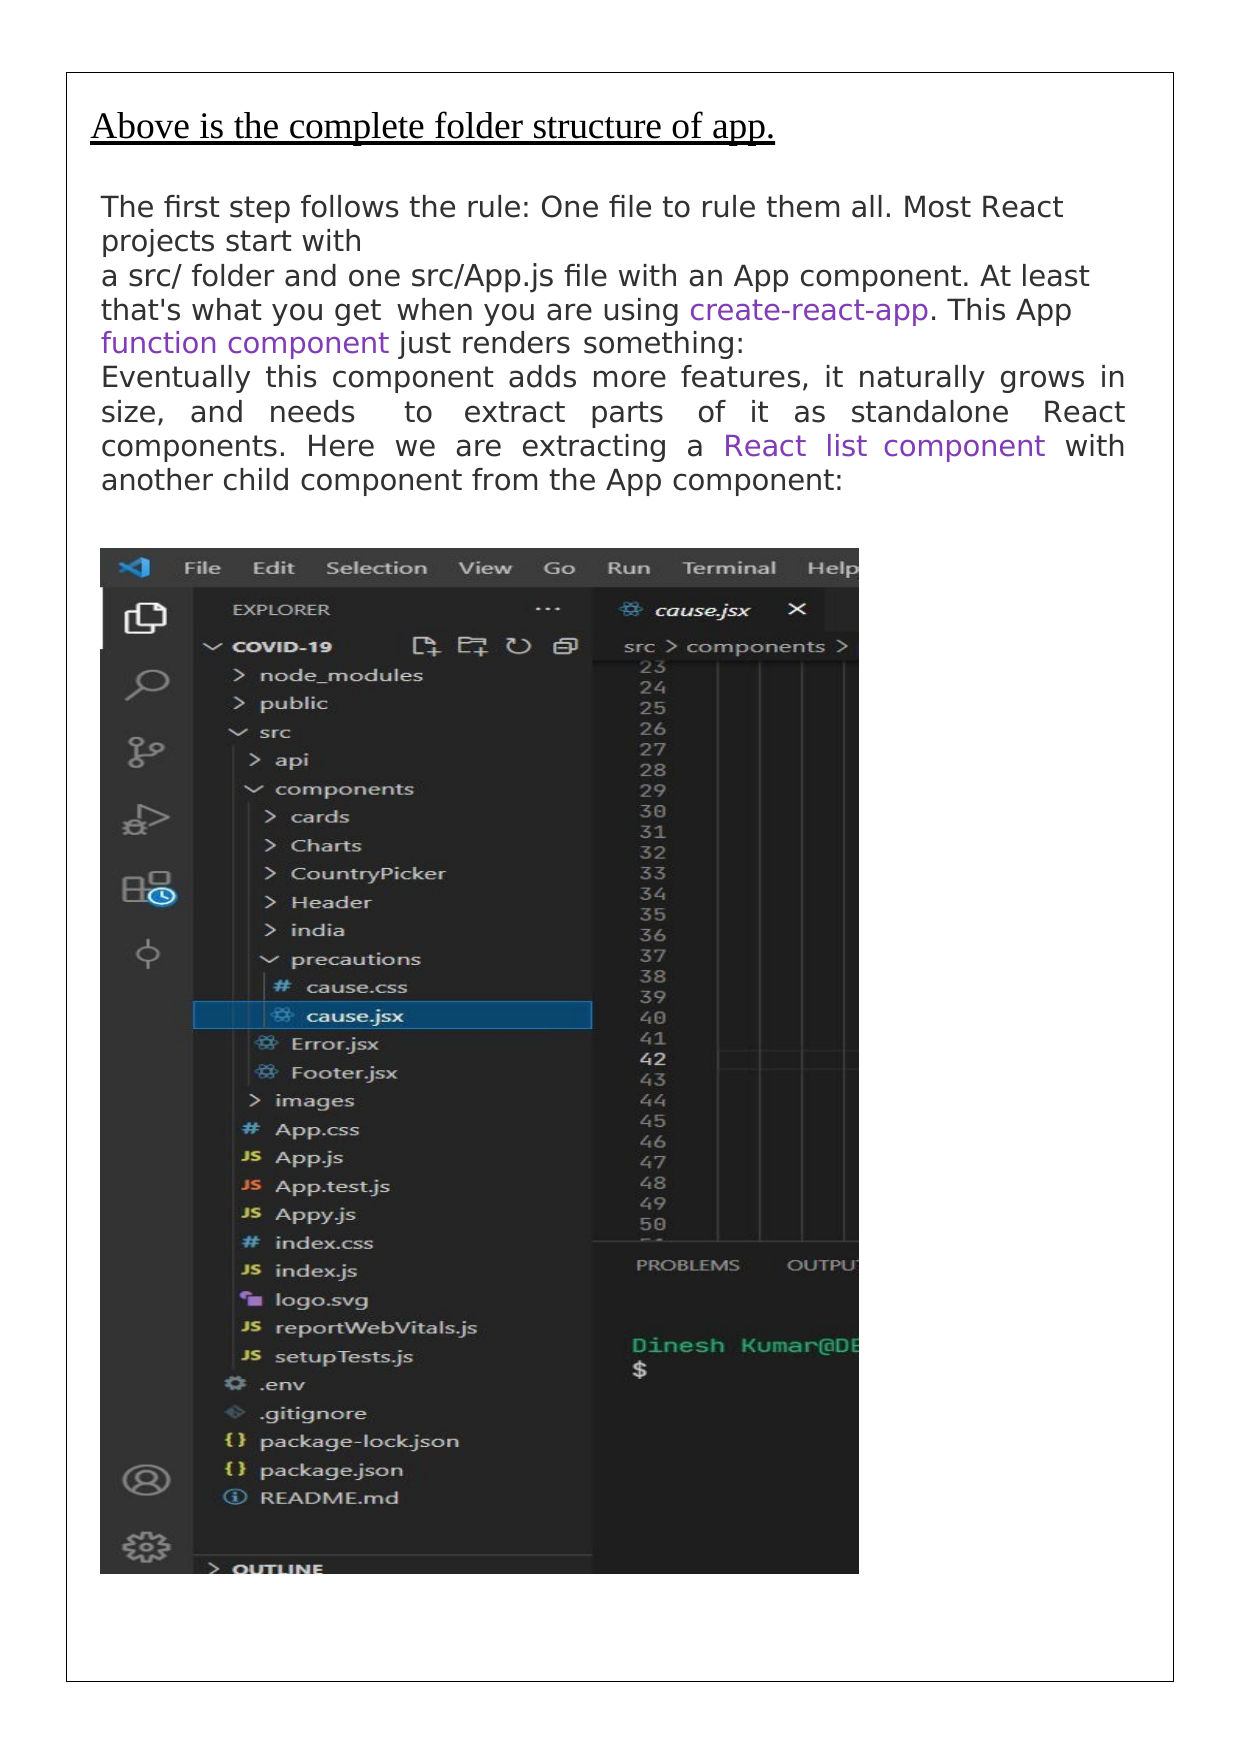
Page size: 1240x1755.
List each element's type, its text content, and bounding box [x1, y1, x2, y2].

text Above is the complete folder structure of app. [90, 104, 1137, 147]
text The first step follows the rule: One file to rule them all. Most React projects start with [101, 190, 1116, 258]
picture [100, 548, 859, 1574]
text a src/ folder and one src/App.js file with an App component. At least that's what you get when you are using create-react-app. This App function component just renders something: [101, 258, 1116, 361]
text Eventually this component adds more features, it naturally grows in size, and needs to extract parts of it as standalone React components. Here we are extracting a React list component with another child component from the App component: [101, 361, 1126, 497]
